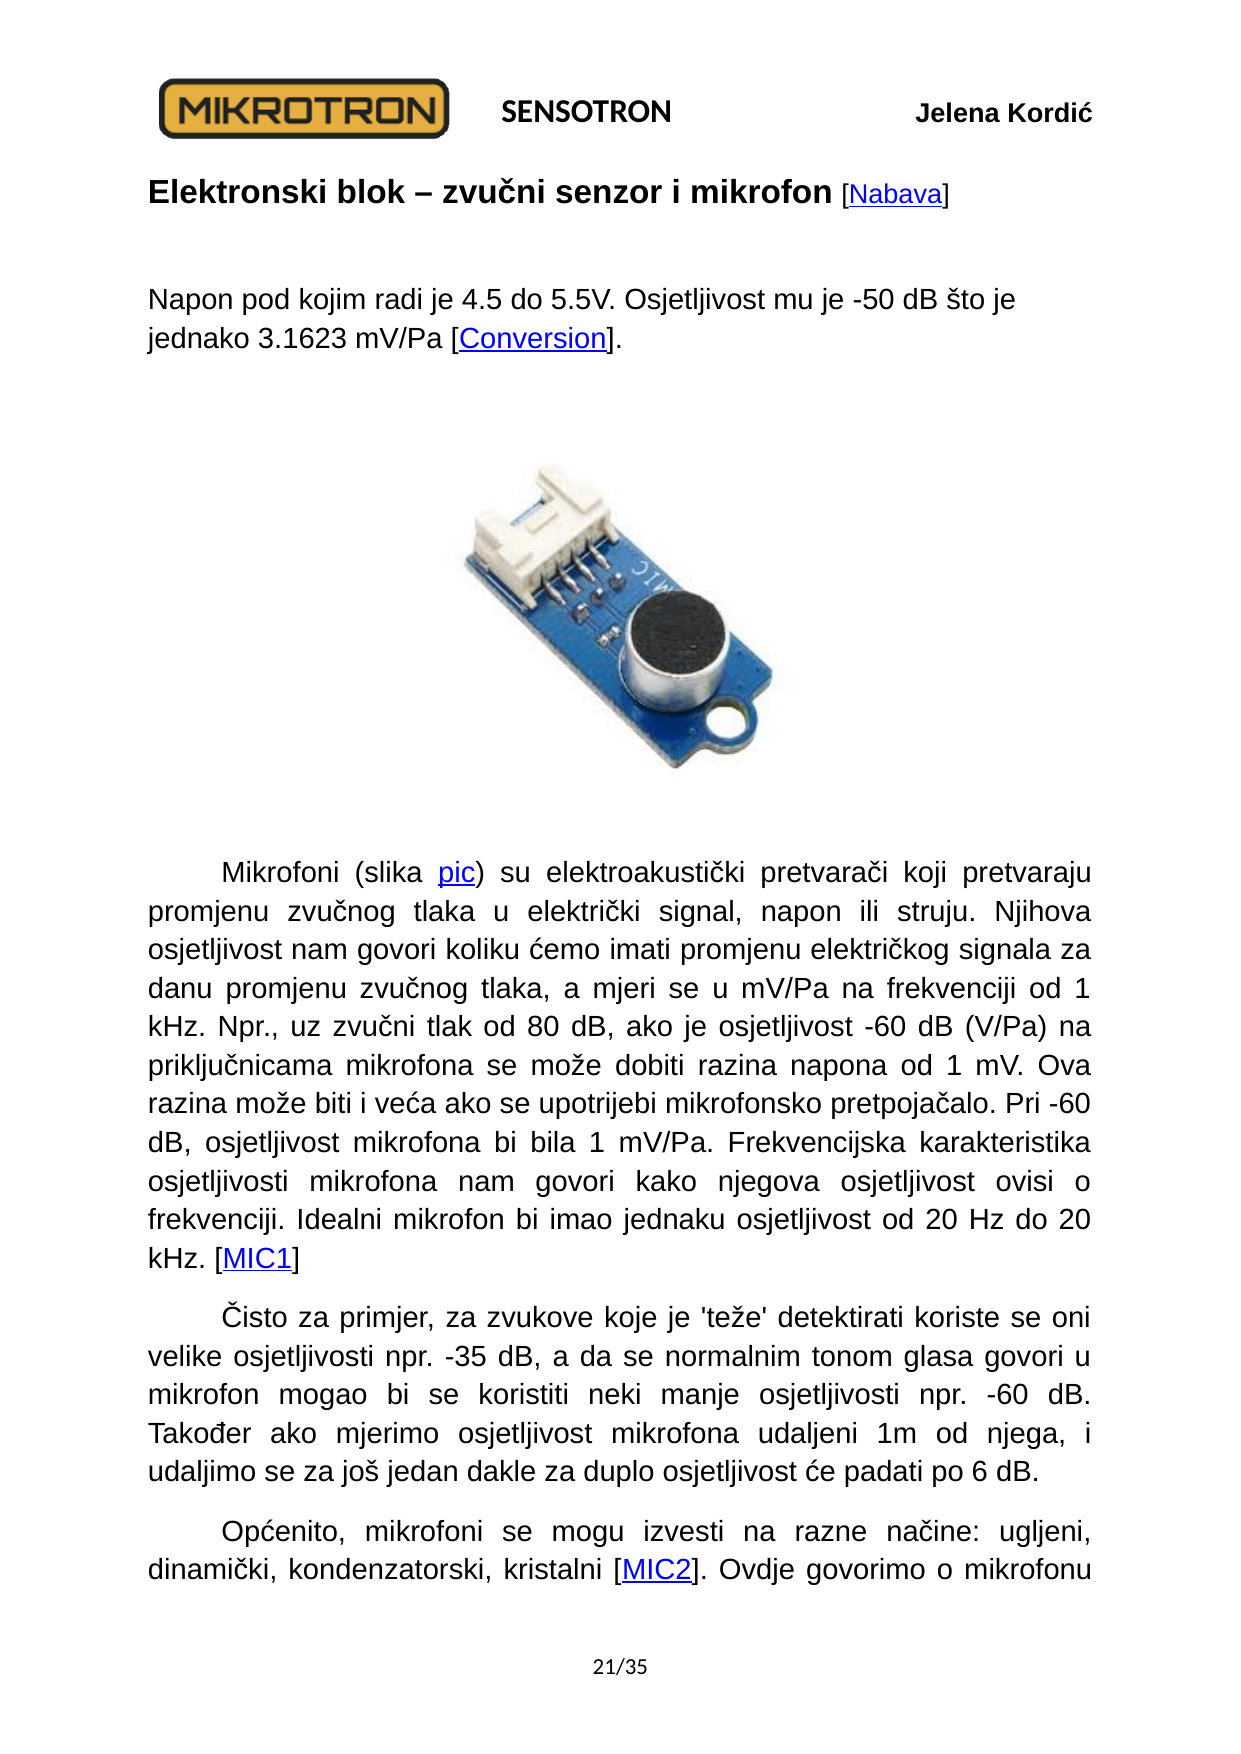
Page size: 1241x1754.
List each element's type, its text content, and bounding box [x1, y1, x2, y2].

subtitle Elektronski blok – zvučni senzor i mikrofon [Nabava] [148, 173, 1093, 211]
text Napon pod kojim radi je 4.5 do 5.5V. Osjetljivost mu je -50 dB što je jednako 3.1623 mV/Pa [Conversion]. [148, 282, 1093, 354]
picture [444, 439, 796, 792]
text Općenito, mikrofoni se mogu izvesti na razne načine: ugljeni, dinamički, kondenzatorski, kristalni [MIC2]. Ovdje govorimo o mikrofonu [148, 1513, 1093, 1586]
text Čisto za primjer, za zvukove koje je 'teže' detektirati koriste se oni velike osjetljivosti npr. -35 dB, a da se normalnim tonom glasa govori u mikrofon mogao bi se koristiti neki manje osjetljivosti npr. -60 dB. Također ako mjerimo osjetljivost mikrofona udaljeni 1m od njega, i udaljimo se za još jedan dakle za duplo osjetljivost će padati po 6 dB. [148, 1300, 1093, 1488]
text Mikrofoni (slika pic) su elektroakustički pretvarači koji pretvaraju promjenu zvučnog tlaka u električki signal, napon ili struju. Njihova osjetljivost nam govori koliku ćemo imati promjenu električkog signala za danu promjenu zvučnog tlaka, a mjeri se u mV/Pa na frekvenciji od 1 kHz. Npr., uz zvučni tlak od 80 dB, ako je osjetljivost -60 dB (V/Pa) na priključnicama mikrofona se može dobiti razina napona od 1 mV. Ova razina može biti i veća ako se upotrijebi mikrofonsko pretpojačalo. Pri -60 dB, osjetljivost mikrofona bi bila 1 mV/Pa. Frekvencijska karakteristika osjetljivosti mikrofona nam govori kako njegova osjetljivost ovisi o frekvenciji. Idealni mikrofon bi imao jednaku osjetljivost od 20 Hz do 20 kHz. [MIC1] [148, 855, 1093, 1274]
